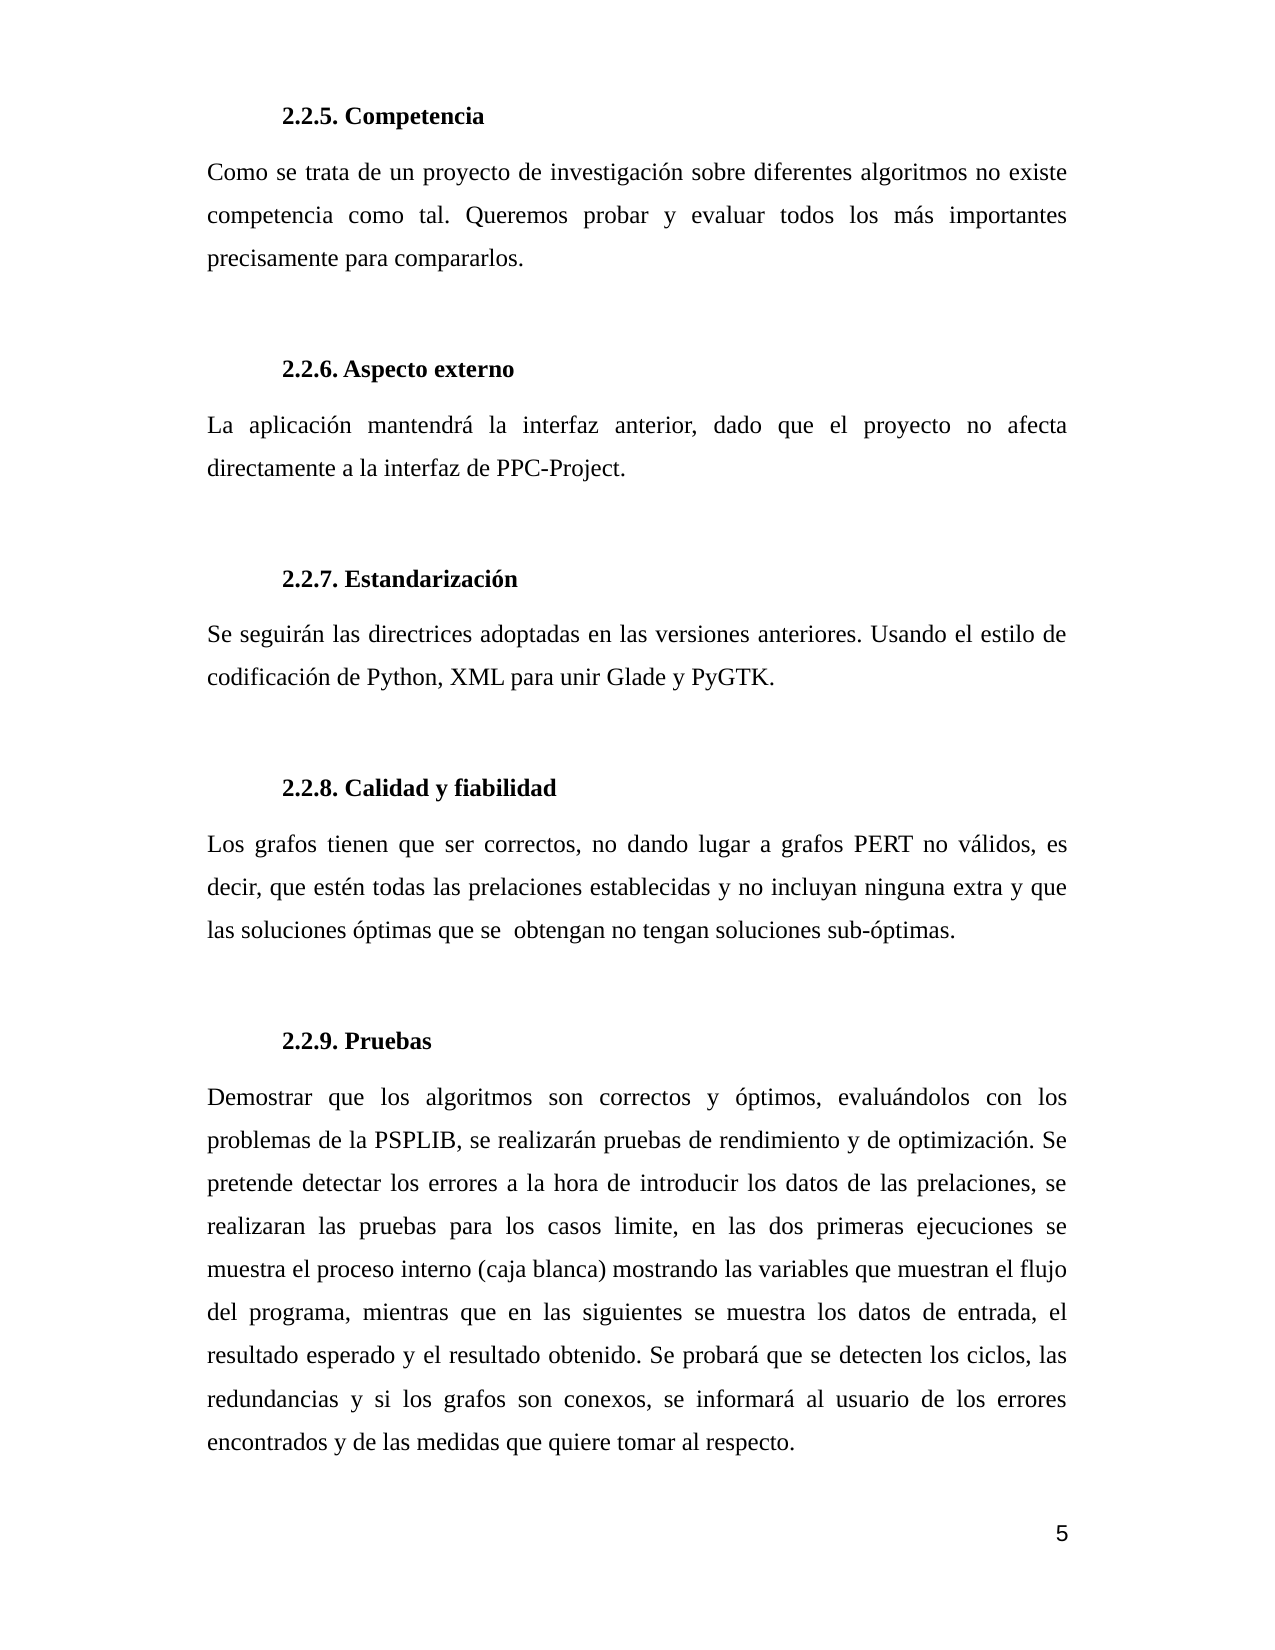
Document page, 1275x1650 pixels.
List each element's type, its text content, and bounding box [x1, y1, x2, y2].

text 2.2.9. Pruebas [207, 1026, 1068, 1055]
text 2.2.6. Aspecto externo [207, 354, 1068, 383]
text Se seguirán las directrices adoptadas en las versiones anteriores. Usando el estilo de codificación de Python, XML para unir Glade y PyGTK. [207, 619, 1068, 691]
text La aplicación mantendrá la interfaz anterior, dado que el proyecto no afecta directamente a la interfaz de PPC-Project. [207, 410, 1068, 482]
text Demostrar que los algoritmos son correctos y óptimos, evaluándolos con los problemas de la PSPLIB, se realizarán pruebas de rendimiento y de optimización. Se pretende detectar los errores a la hora de introducir los datos de las prelaciones, se realizaran las pruebas para los casos limite, en las dos primeras ejecuciones se muestra el proceso interno (caja blanca) mostrando las variables que muestran el flujo del programa, mientras que en las siguientes se muestra los datos de entrada, el resultado esperado y el resultado obtenido. Se probará que se detecten los ciclos, las redundancias y si los grafos son conexos, se informará al usuario de los errores encontrados y de las medidas que quiere tomar al respecto. [207, 1082, 1068, 1456]
text Los grafos tienen que ser correctos, no dando lugar a grafos PERT no válidos, es decir, que estén todas las prelaciones establecidas y no incluyan ninguna extra y que las soluciones óptimas que se obtengan no tengan soluciones sub-óptimas. [207, 829, 1068, 944]
text Como se trata de un proyecto de investigación sobre diferentes algoritmos no existe competencia como tal. Queremos probar y evaluar todos los más importantes precisamente para compararlos. [207, 157, 1068, 272]
text 2.2.5. Competencia [207, 101, 1068, 130]
text 2.2.7. Estandarización [207, 564, 1068, 593]
text 2.2.8. Calidad y fiabilidad [207, 773, 1068, 802]
